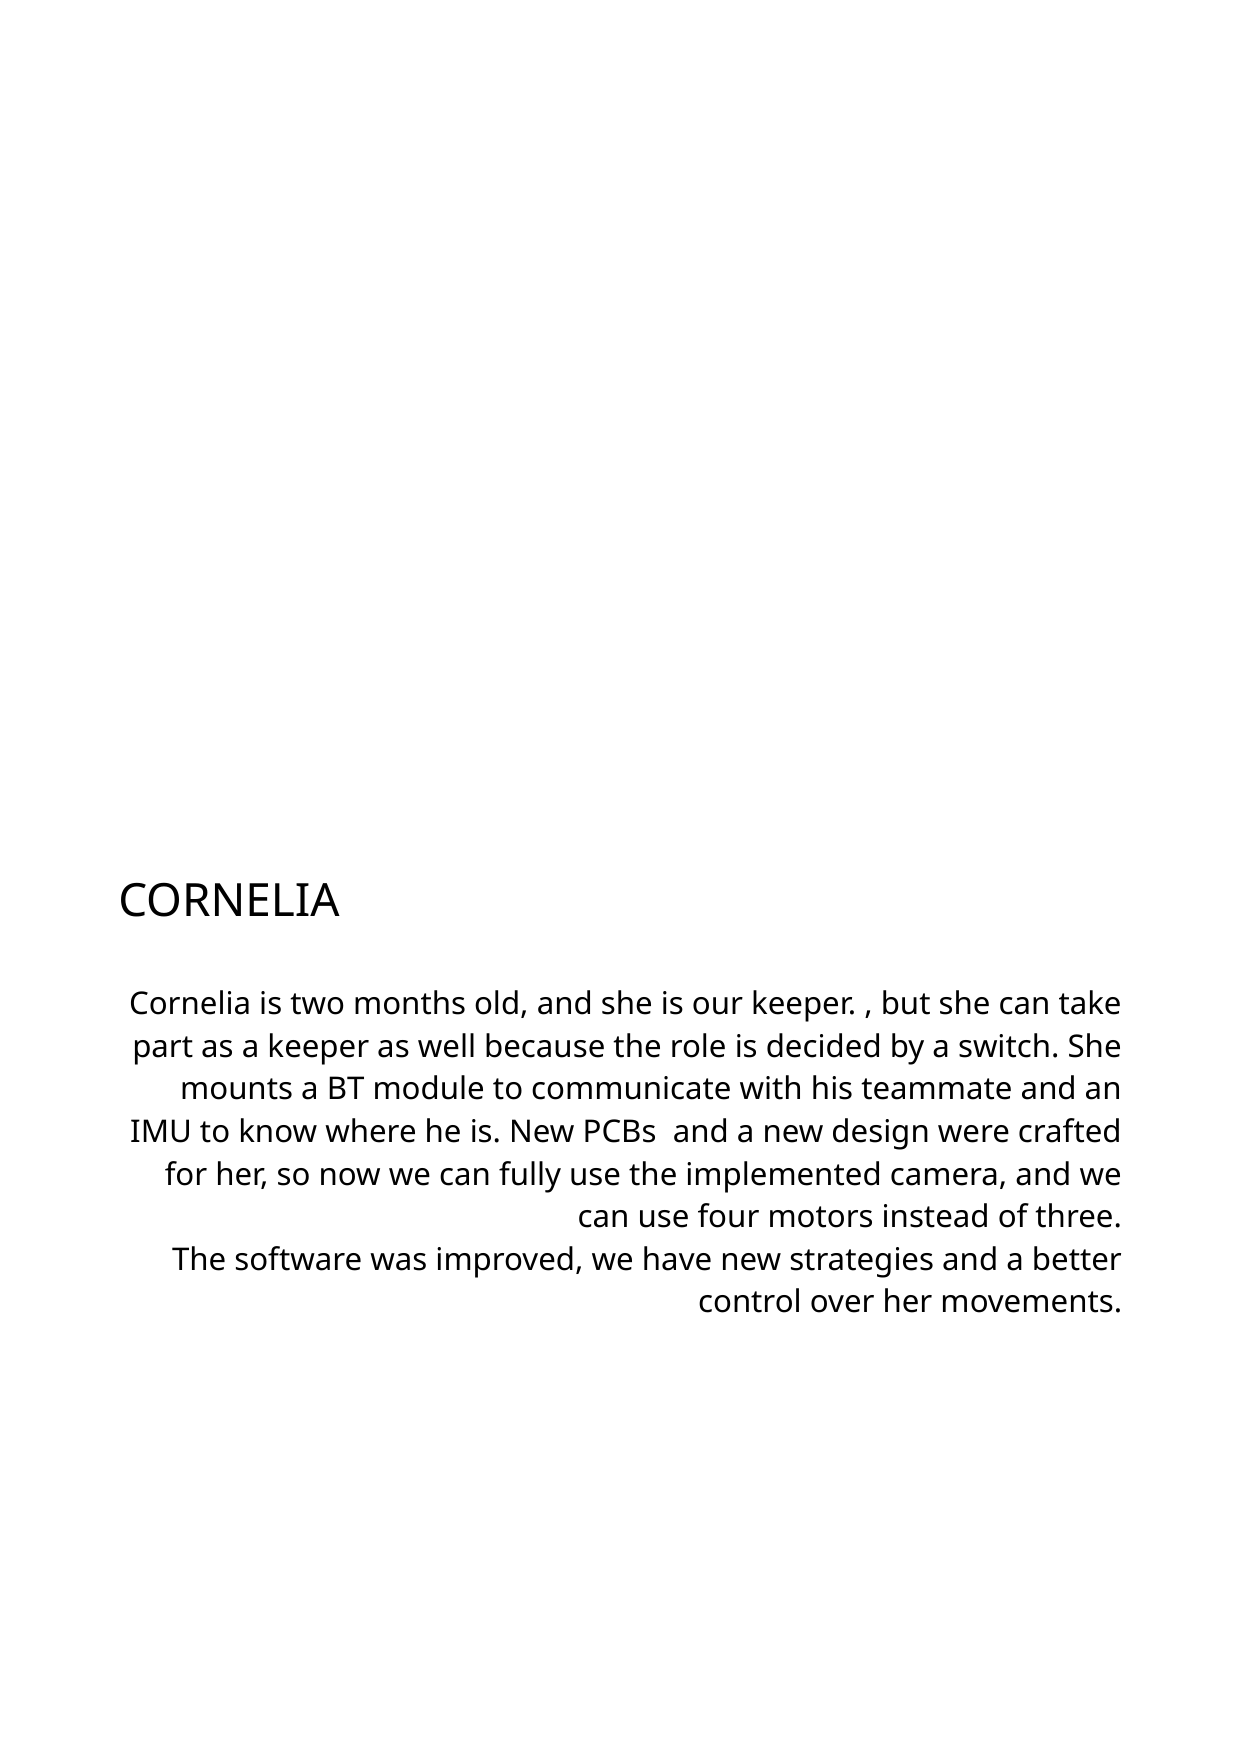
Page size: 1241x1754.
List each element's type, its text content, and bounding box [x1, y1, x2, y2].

text Cornelia is two months old, and she is our keeper. , but she can take part as a keeper as well because the role is decided by a switch. She mounts a BT module to communicate with his teammate and an IMU to know where he is. New PCBs and a new design were crafted for her, so now we can fully use the implemented camera, and we can use four motors instead of three. [118, 981, 1122, 1237]
text The software was improved, we have new strategies and a better control over her movements. [118, 1237, 1122, 1322]
text CORNELIA [118, 868, 1122, 930]
